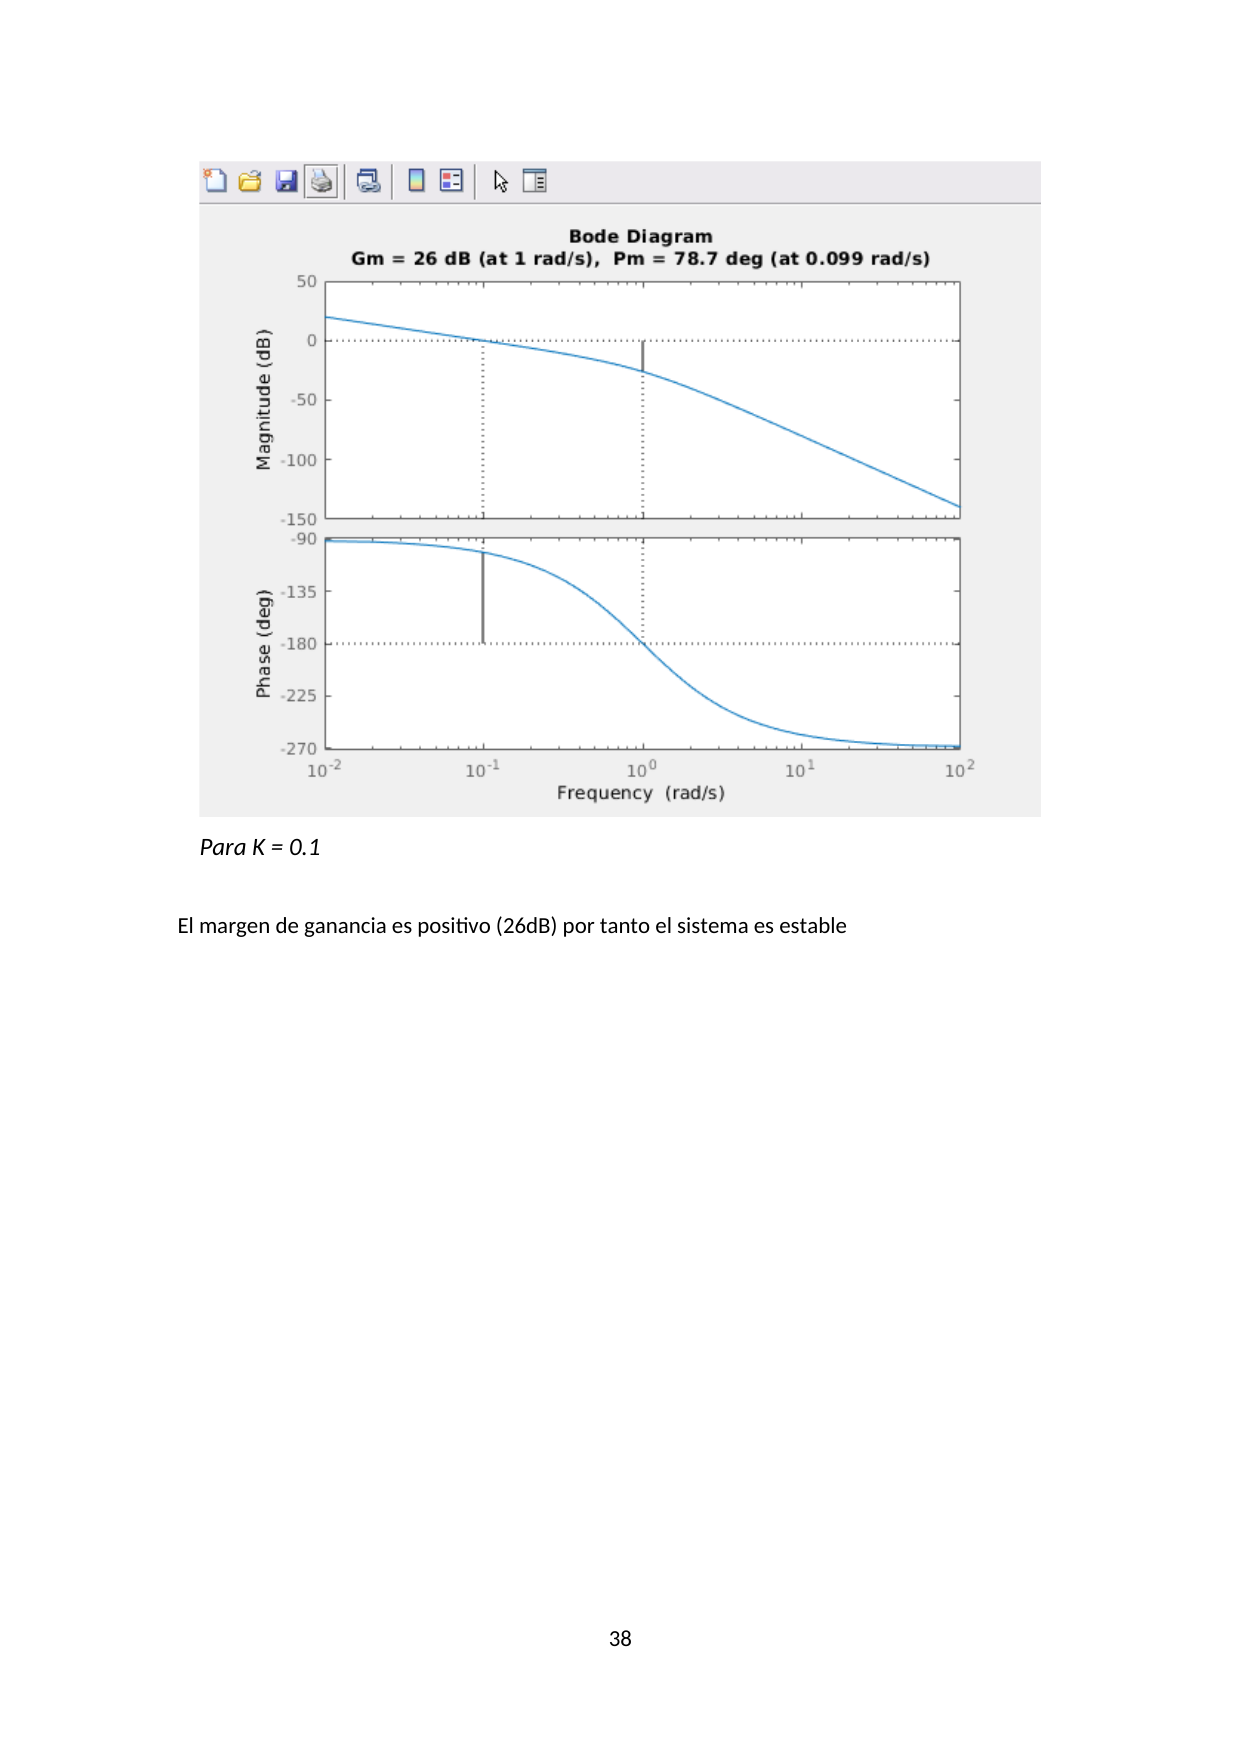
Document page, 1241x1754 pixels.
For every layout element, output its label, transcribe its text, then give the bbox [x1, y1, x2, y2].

text Para K = 0.1 [199, 817, 1041, 862]
picture [199, 160, 1041, 817]
text El margen de ganancia es positivo (26dB) por tanto el sistema es estable [177, 911, 1063, 939]
